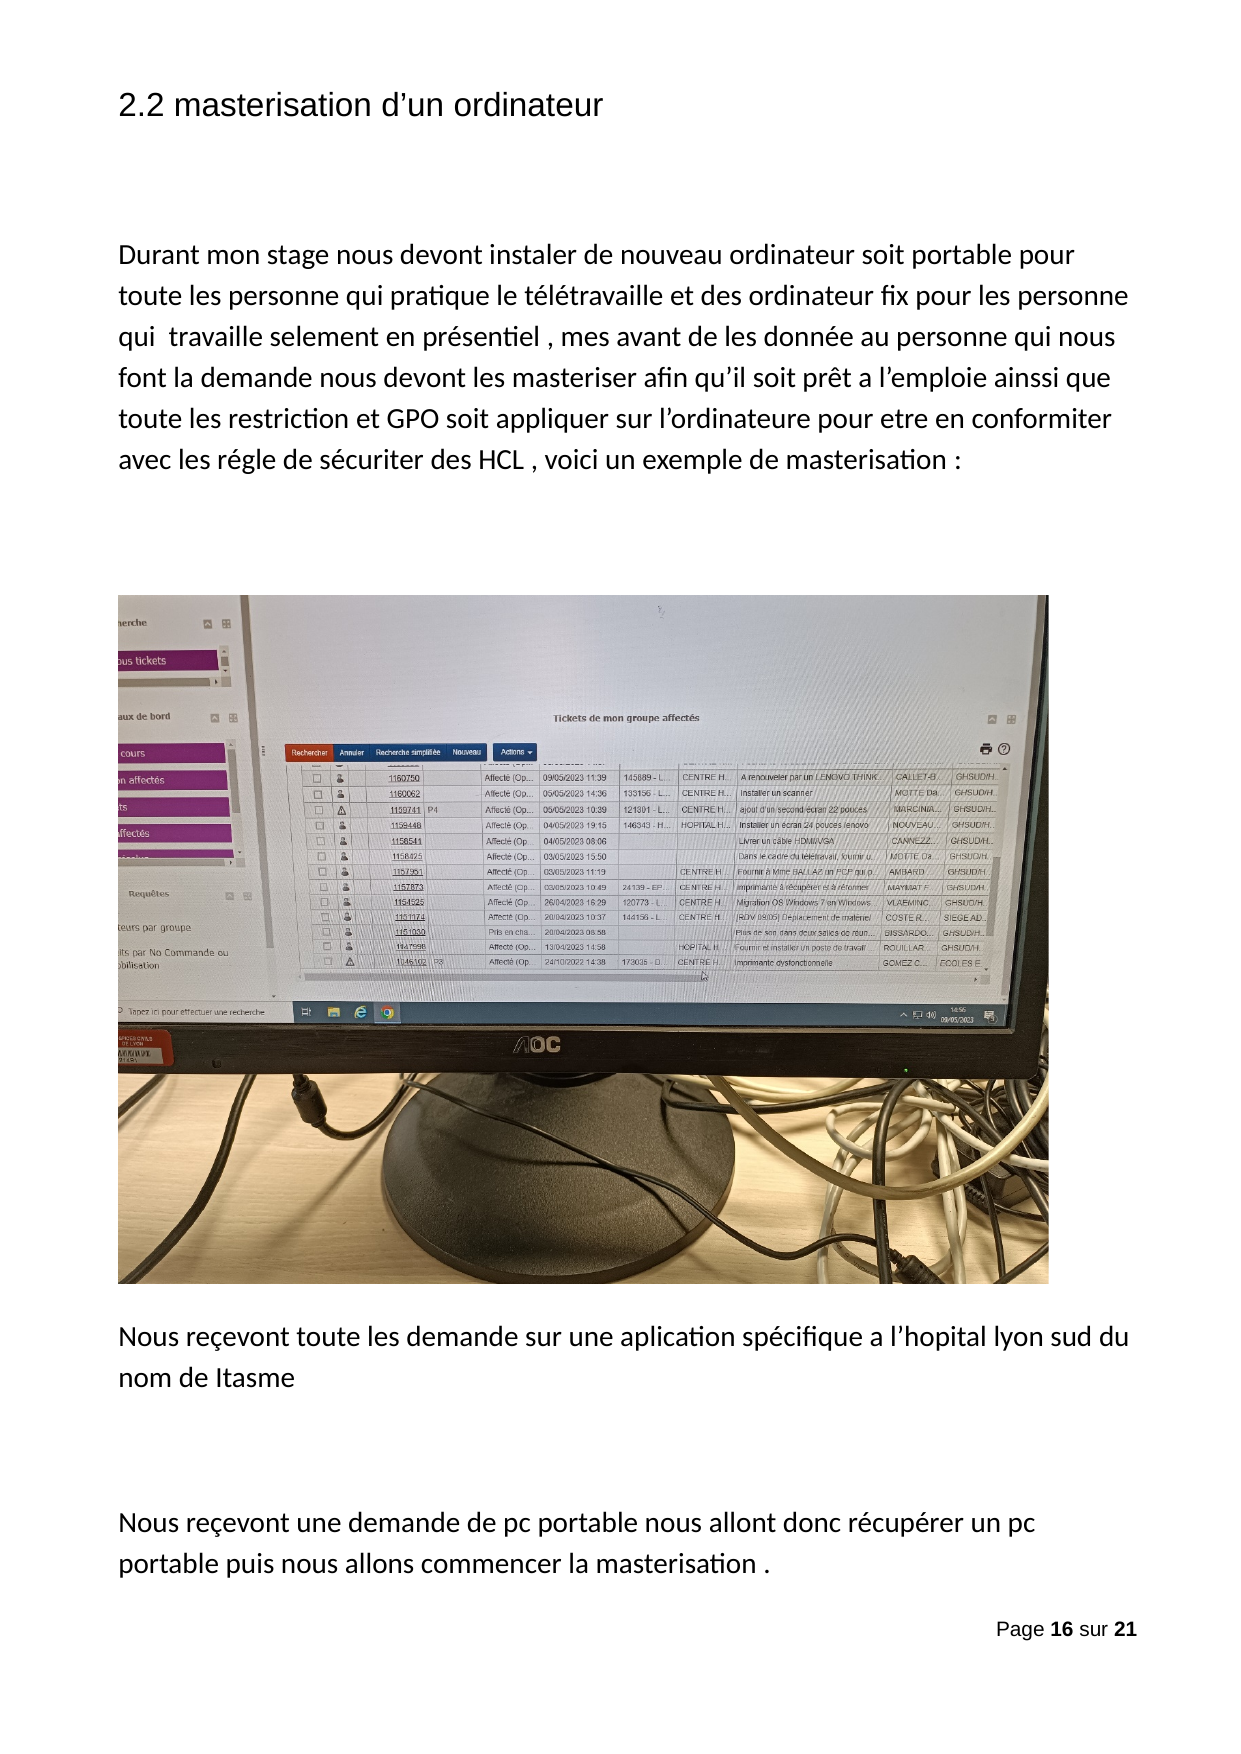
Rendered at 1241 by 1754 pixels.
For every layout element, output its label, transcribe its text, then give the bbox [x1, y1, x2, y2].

text Nous reçevont une demande de pc portable nous allont donc récupérer un pc portable puis nous allons commencer la masterisation . [118, 1504, 1137, 1580]
text Durant mon stage nous devont instaler de nouveau ordinateur soit portable pour toute les personne qui pratique le télétravaille et des ordinateur fix pour les personne qui travaille selement en présentiel , mes avant de les donnée au personne qui nous font la demande nous devont les masteriser afin qu’il soit prêt a l’emploie ainssi que toute les restriction et GPO soit appliquer sur l’ordinateure pour etre en conformiter avec les régle de sécuriter des HCL , voici un exemple de masterisation : [118, 236, 1137, 477]
text 2.2 masterisation d’un ordinateur [118, 85, 1137, 124]
text Nous reçevont toute les demande sur une aplication spécifique a l’hopital lyon sud du nom de Itasme [118, 1318, 1137, 1395]
